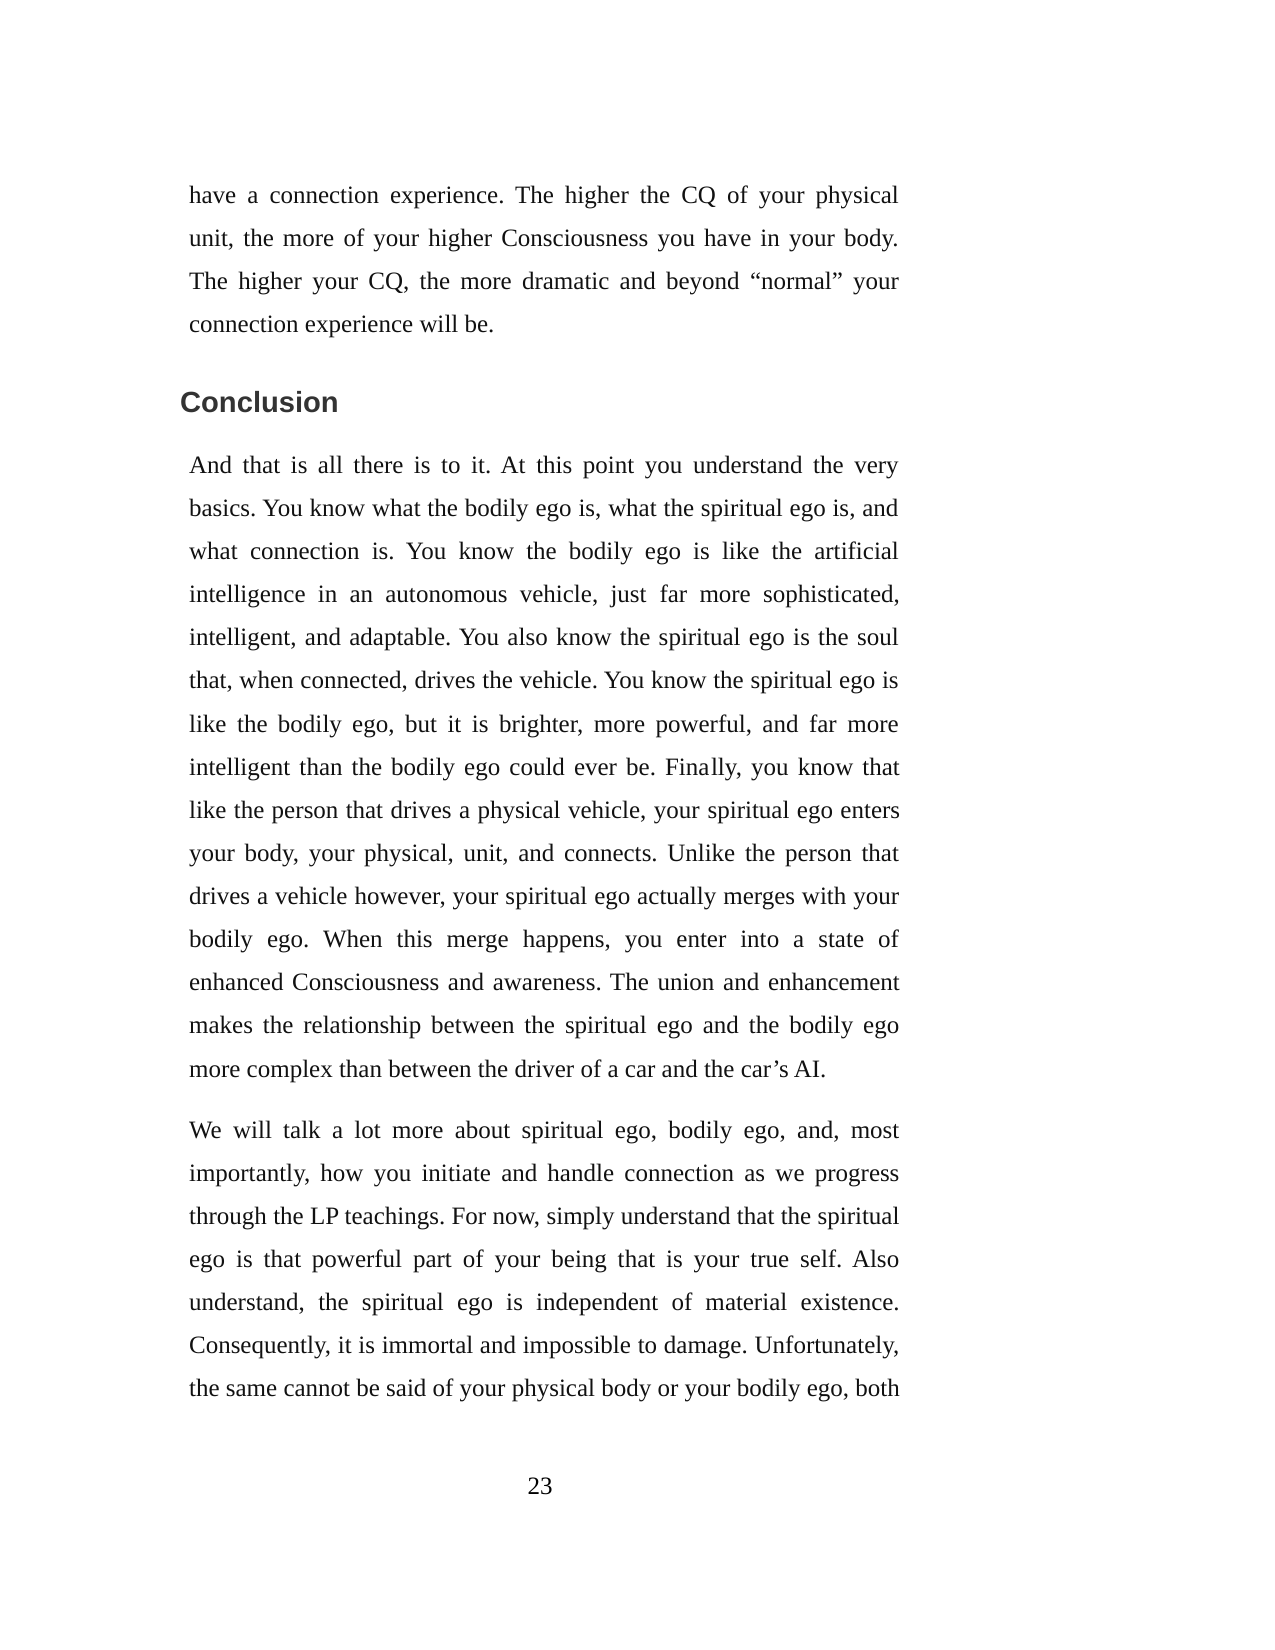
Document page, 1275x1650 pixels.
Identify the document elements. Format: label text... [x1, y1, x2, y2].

text have a connection experience. The higher the CQ of your physical unit, the more of your higher Consciousness you have in your body. The higher your CQ, the more dramatic and beyond “normal” your connection experience will be. [189, 180, 900, 338]
text And that is all there is to it. At this point you understand the very basics. You know what the bodily ego is, what the spiritual ego is, and what connection is. You know the bodily ego is like the artificial intelligence in an autonomous vehicle, just far more sophisticated, intelligent, and adaptable. You also know the spiritual ego is the soul that, when connected, drives the vehicle. You know the spiritual ego is like the bodily ego, but it is brighter, more powerful, and far more intelligent than the bodily ego could ever be. Finally, you know that like the person that drives a physical vehicle, your spiritual ego enters your body, your physical, unit, and connects. Unlike the person that drives a vehicle however, your spiritual ego actually merges with your bodily ego. When this merge happens, you enter into a state of enhanced Consciousness and awareness. The union and enhancement makes the relationship between the spiritual ego and the bodily ego more complex than between the driver of a car and the car’s AI. [189, 450, 900, 1082]
text We will talk a lot more about spiritual ego, bodily ego, and, most importantly, how you initiate and handle connection as we progress through the LP teachings. For now, simply understand that the spiritual ego is that powerful part of your being that is your true self. Also understand, the spiritual ego is independent of material existence. Consequently, it is immortal and impossible to damage. Unfortunately, the same cannot be said of your physical body or your bodily ego, both [189, 1115, 900, 1402]
subtitle Conclusion [180, 385, 900, 419]
